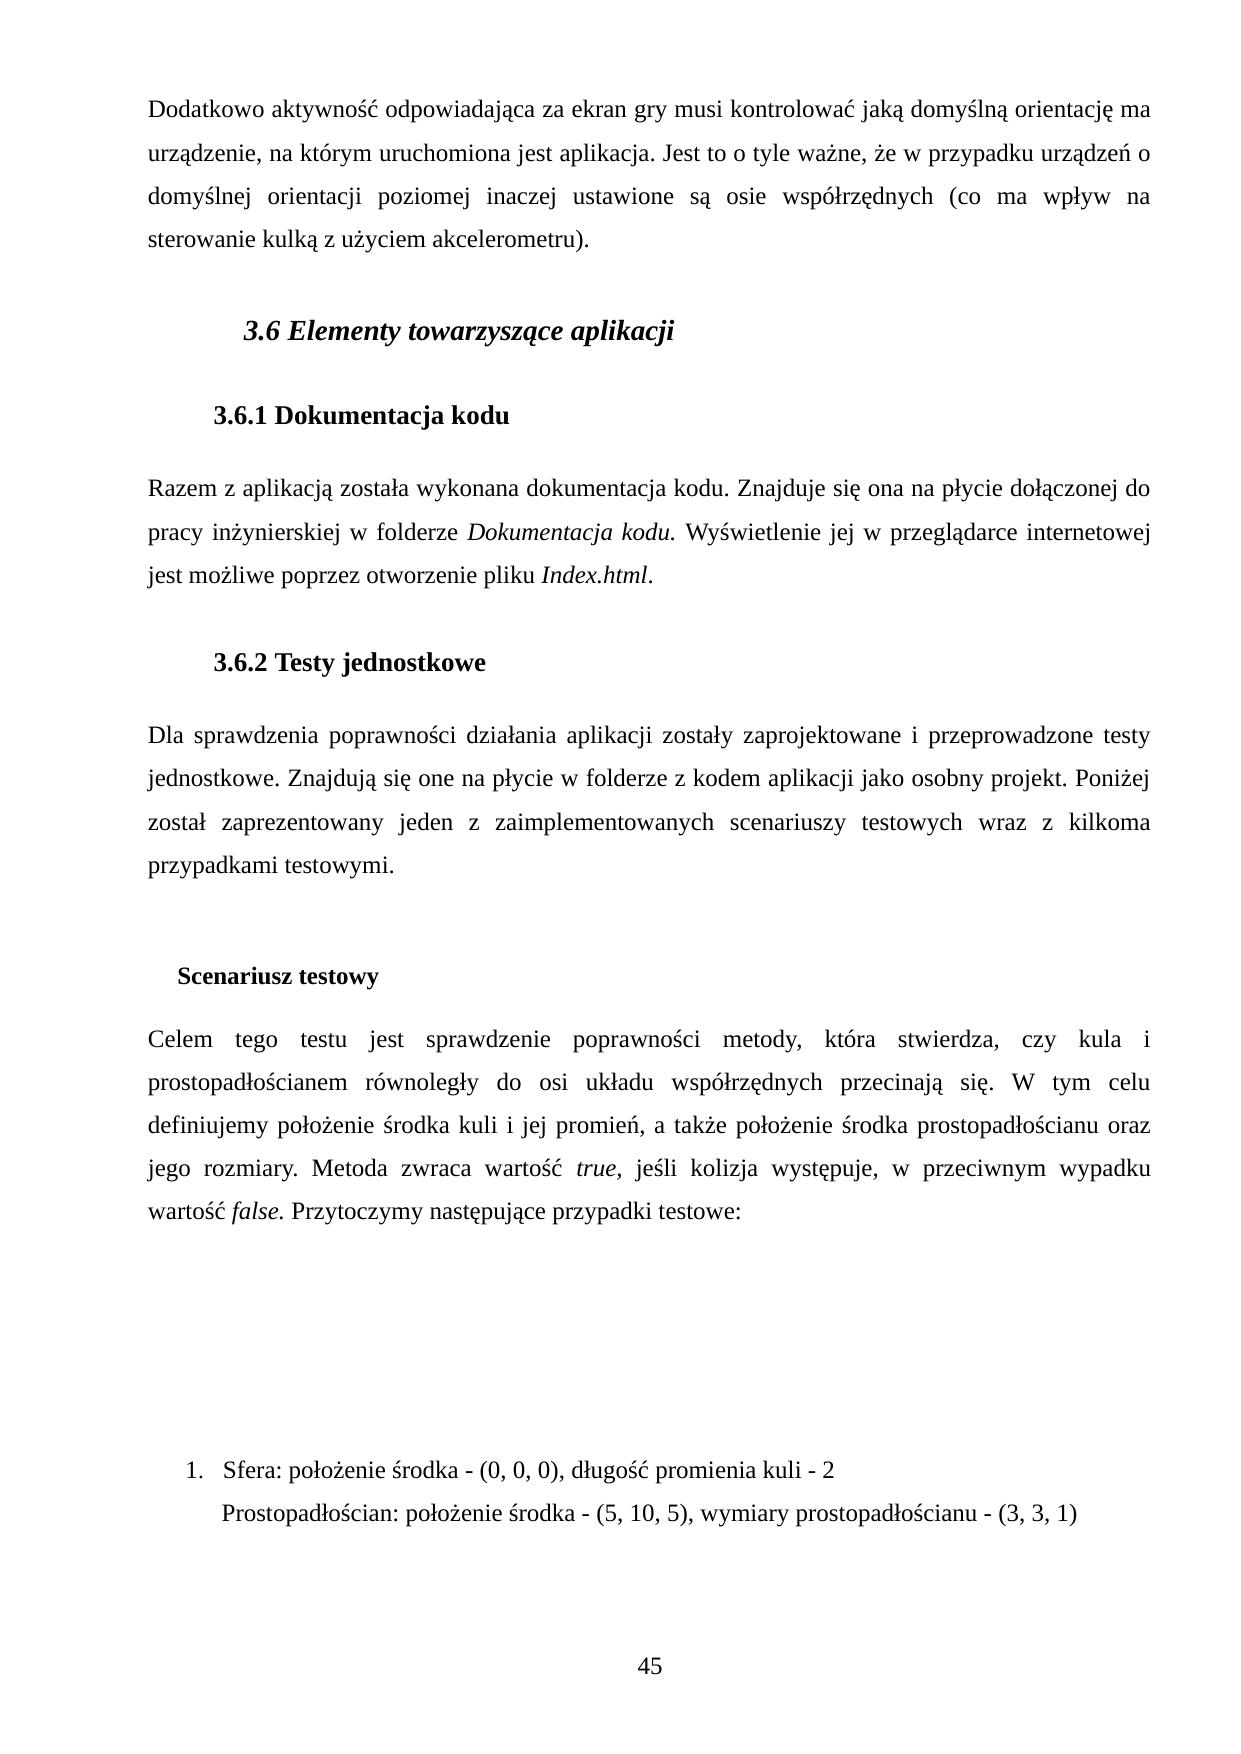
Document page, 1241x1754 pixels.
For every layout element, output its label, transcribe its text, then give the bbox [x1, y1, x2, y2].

subtitle Testy jednostkowe [207, 646, 1152, 677]
subtitle Dokumentacja kodu [207, 399, 1152, 430]
text Dodatkowo aktywność odpowiadająca za ekran gry musi kontrolować jaką domyślną orientację ma urządzenie, na którym uruchomiona jest aplikacja. Jest to o tyle ważne, że w przypadku urządzeń o domyślnej orientacji poziomej inaczej ustawione są osie współrzędnych (co ma wpływ na sterowanie kulką z użyciem akcelerometru). [148, 94, 1152, 253]
subtitle Scenariusz testowy [177, 961, 1152, 990]
subtitle Elementy towarzyszące aplikacji [236, 313, 1152, 346]
text Dla sprawdzenia poprawności działania aplikacji zostały zaprojektowane i przeprowadzone testy jednostkowe. Znajdują się one na płycie w folderze z kodem aplikacji jako osobny projekt. Poniżej został zaprezentowany jeden z zaimplementowanych scenariuszy testowych wraz z kilkoma przypadkami testowymi. [148, 720, 1152, 878]
text Razem z aplikacją została wykonana dokumentacja kodu. Znajduje się ona na płycie dołączonej do pracy inżynierskiej w folderze Dokumentacja kodu. Wyświetlenie jej w przeglądarce internetowej jest możliwe poprzez otworzenie pliku Index.html. [148, 473, 1152, 588]
text Celem tego testu jest sprawdzenie poprawności metody, która stwierdza, czy kula i prostopadłościanem równoległy do osi układu współrzędnych przecinają się. W tym celu definiujemy położenie środka kuli i jej promień, a także położenie środka prostopadłościanu oraz jego rozmiary. Metoda zwraca wartość true, jeśli kolizja występuje, w przeciwnym wypadku wartość false. Przytoczymy następujące przypadki testowe: [148, 1024, 1152, 1225]
text Prostopadłościan: położenie środka - (5, 10, 5), wymiary prostopadłościanu - (3, 3, 1) [148, 1498, 1152, 1527]
list Sfera: położenie środka - (0, 0, 0), długość promienia kuli - 2 [185, 1455, 1152, 1484]
